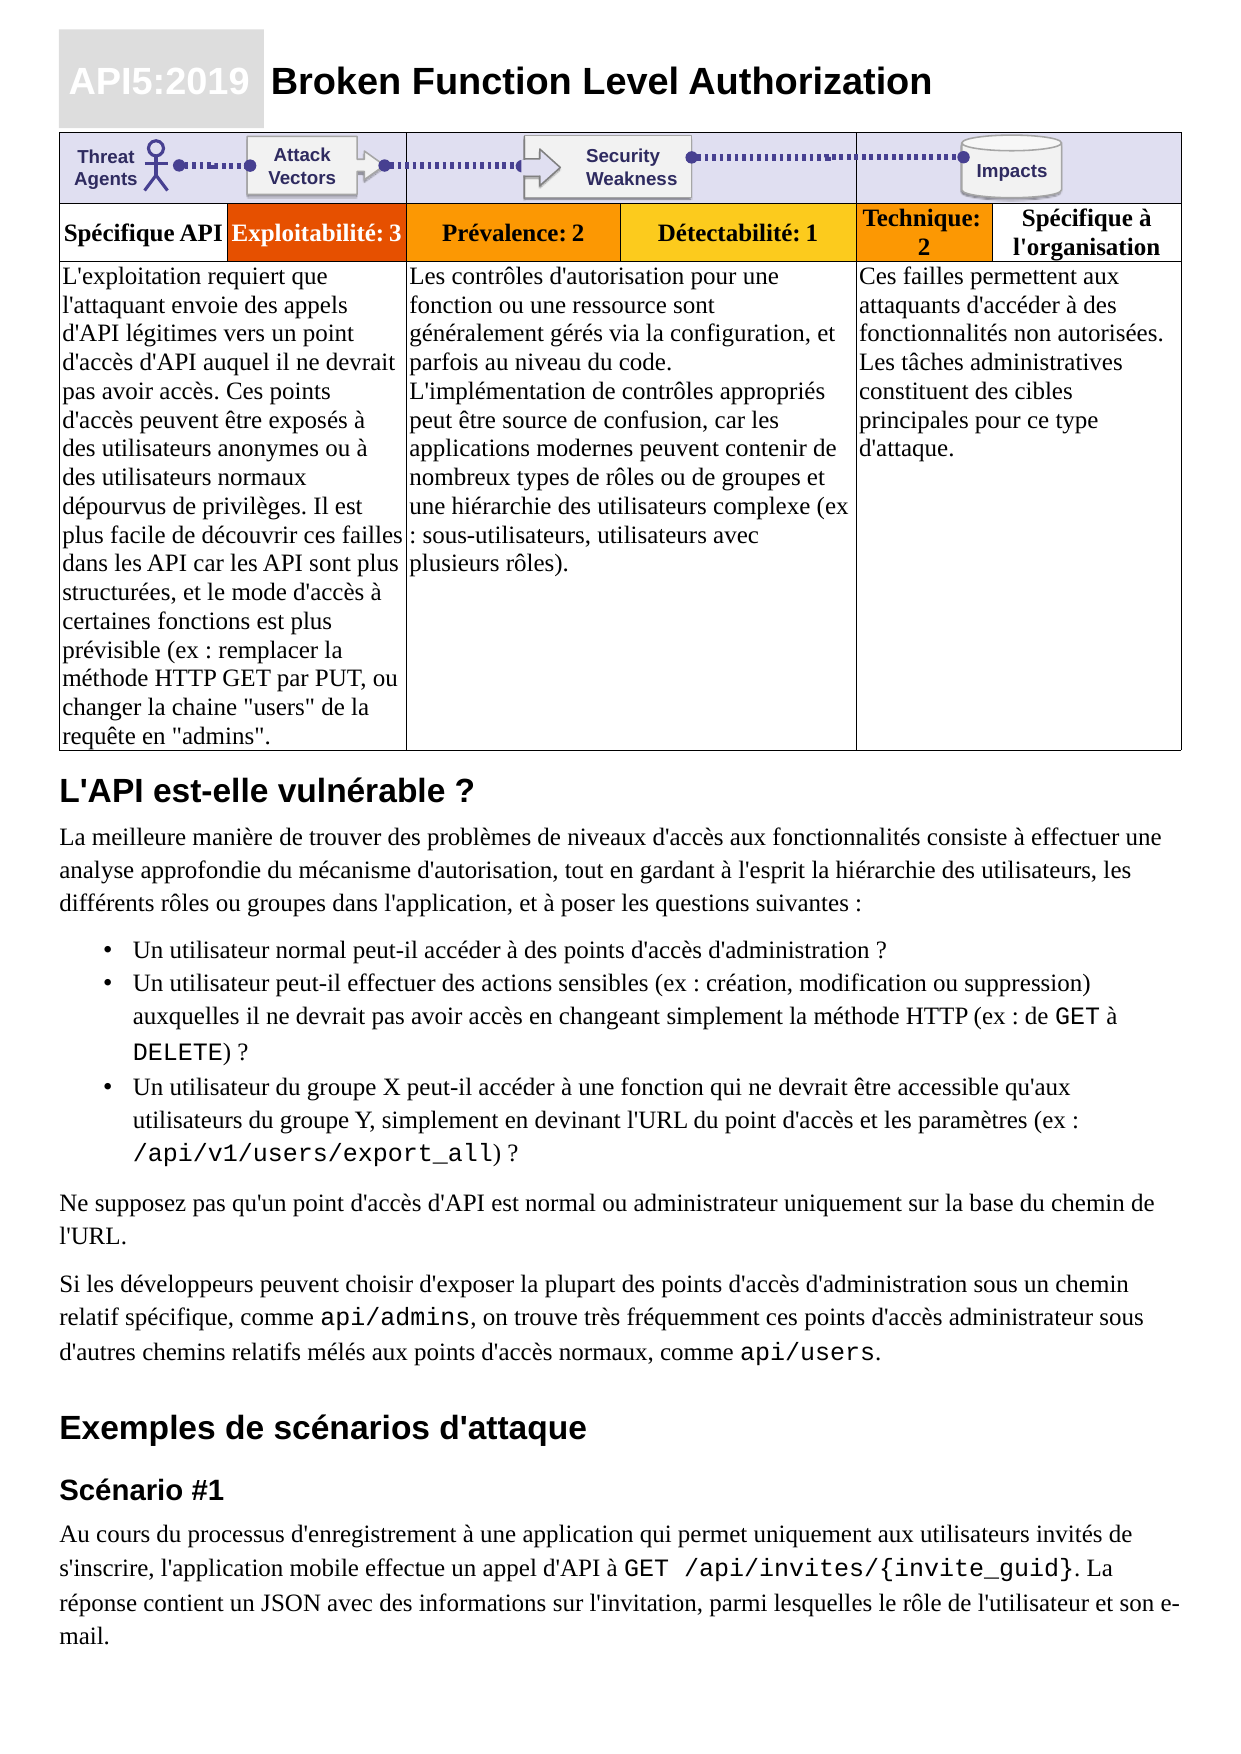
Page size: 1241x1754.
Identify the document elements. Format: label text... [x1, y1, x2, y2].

text La meilleure manière de trouver des problèmes de niveaux d'accès aux fonctionnalités consiste à effectuer une analyse approfondie du mécanisme d'autorisation, tout en gardant à l'esprit la hiérarchie des utilisateurs, les différents rôles ou groupes dans l'application, et à poser les questions suivantes : [59, 822, 1181, 917]
table_cell Exploitabilité: 3 [228, 204, 406, 261]
list Un utilisateur normal peut-il accéder à des points d'accès d'administration ? [103, 935, 1181, 964]
table_header [620, 133, 856, 203]
table_cell Les contrôles d'autorisation pour une fonction ou une ressource sont généralement gérés via la configuration, et parfois au niveau du code. L'implémentation de contrôles appropriés peut être source de confusion, car les applications modernes peuvent contenir de nombreux types de rôles ou de groupes et une hiérarchie des utilisateurs complexe (ex : sous-utilisateurs, utilisateurs avec plusieurs rôles). [407, 262, 856, 750]
subtitle Scénario #1 [59, 1473, 1181, 1507]
text Ne supposez pas qu'un point d'accès d'API est normal ou administrateur uniquement sur la base du chemin de l'URL. [59, 1188, 1181, 1250]
list Un utilisateur du groupe X peut-il accéder à une fonction qui ne devrait être accessible qu'aux utilisateurs du groupe Y, simplement en devinant l'URL du point d'accès et les paramètres (ex : /api/v1/users/export_all) ? [103, 1072, 1181, 1169]
list Un utilisateur peut-il effectuer des actions sensibles (ex : création, modification ou suppression) auxquelles il ne devrait pas avoir accès en changeant simplement la méthode HTTP (ex : de GET à DELETE) ? [103, 968, 1181, 1067]
table_cell Technique: 2 [857, 204, 992, 261]
text Au cours du processus d'enregistrement à une application qui permet uniquement aux utilisateurs invités de s'inscrire, l'application mobile effectue un appel d'API à GET /api/invites/{invite_guid}. La réponse contient un JSON avec des informations sur l'invitation, parmi lesquelles le rôle de l'utilisateur et son e-mail. [59, 1519, 1181, 1649]
table_cell Spécifique à l'organisation [993, 204, 1181, 261]
table_cell Spécifique API [60, 204, 227, 261]
table_cell Ces failles permettent aux attaquants d'accéder à des fonctionnalités non autorisées. Les tâches administratives constituent des cibles principales pour ce type d'attaque. [857, 262, 1181, 750]
table_cell Prévalence: 2 [407, 204, 620, 261]
table_header [407, 133, 620, 203]
subtitle L'API est-elle vulnérable ? [59, 771, 1181, 809]
table_cell L'exploitation requiert que l'attaquant envoie des appels d'API légitimes vers un point d'accès d'API auquel il ne devrait pas avoir accès. Ces points d'accès peuvent être exposés à des utilisateurs anonymes ou à des utilisateurs normaux dépourvus de privilèges. Il est plus facile de découvrir ces failles dans les API car les API sont plus structurées, et le mode d'accès à certaines fonctions est plus prévisible (ex : remplacer la méthode HTTP GET par PUT, ou changer la chaine "users" de la requête en "admins". [60, 262, 406, 750]
subtitle Exemples de scénarios d'attaque [59, 1408, 1181, 1446]
table_cell Détectabilité: 1 [621, 204, 856, 261]
text Si les développeurs peuvent choisir d'exposer la plupart des points d'accès d'administration sous un chemin relatif spécifique, comme api/admins, on trouve très fréquemment ces points d'accès administrateur sous d'autres chemins relatifs mélés aux points d'accès normaux, comme api/users. [59, 1269, 1181, 1368]
table_header [60, 133, 227, 203]
table_header [857, 133, 992, 203]
table_header [992, 133, 1181, 203]
table_header [227, 133, 406, 203]
